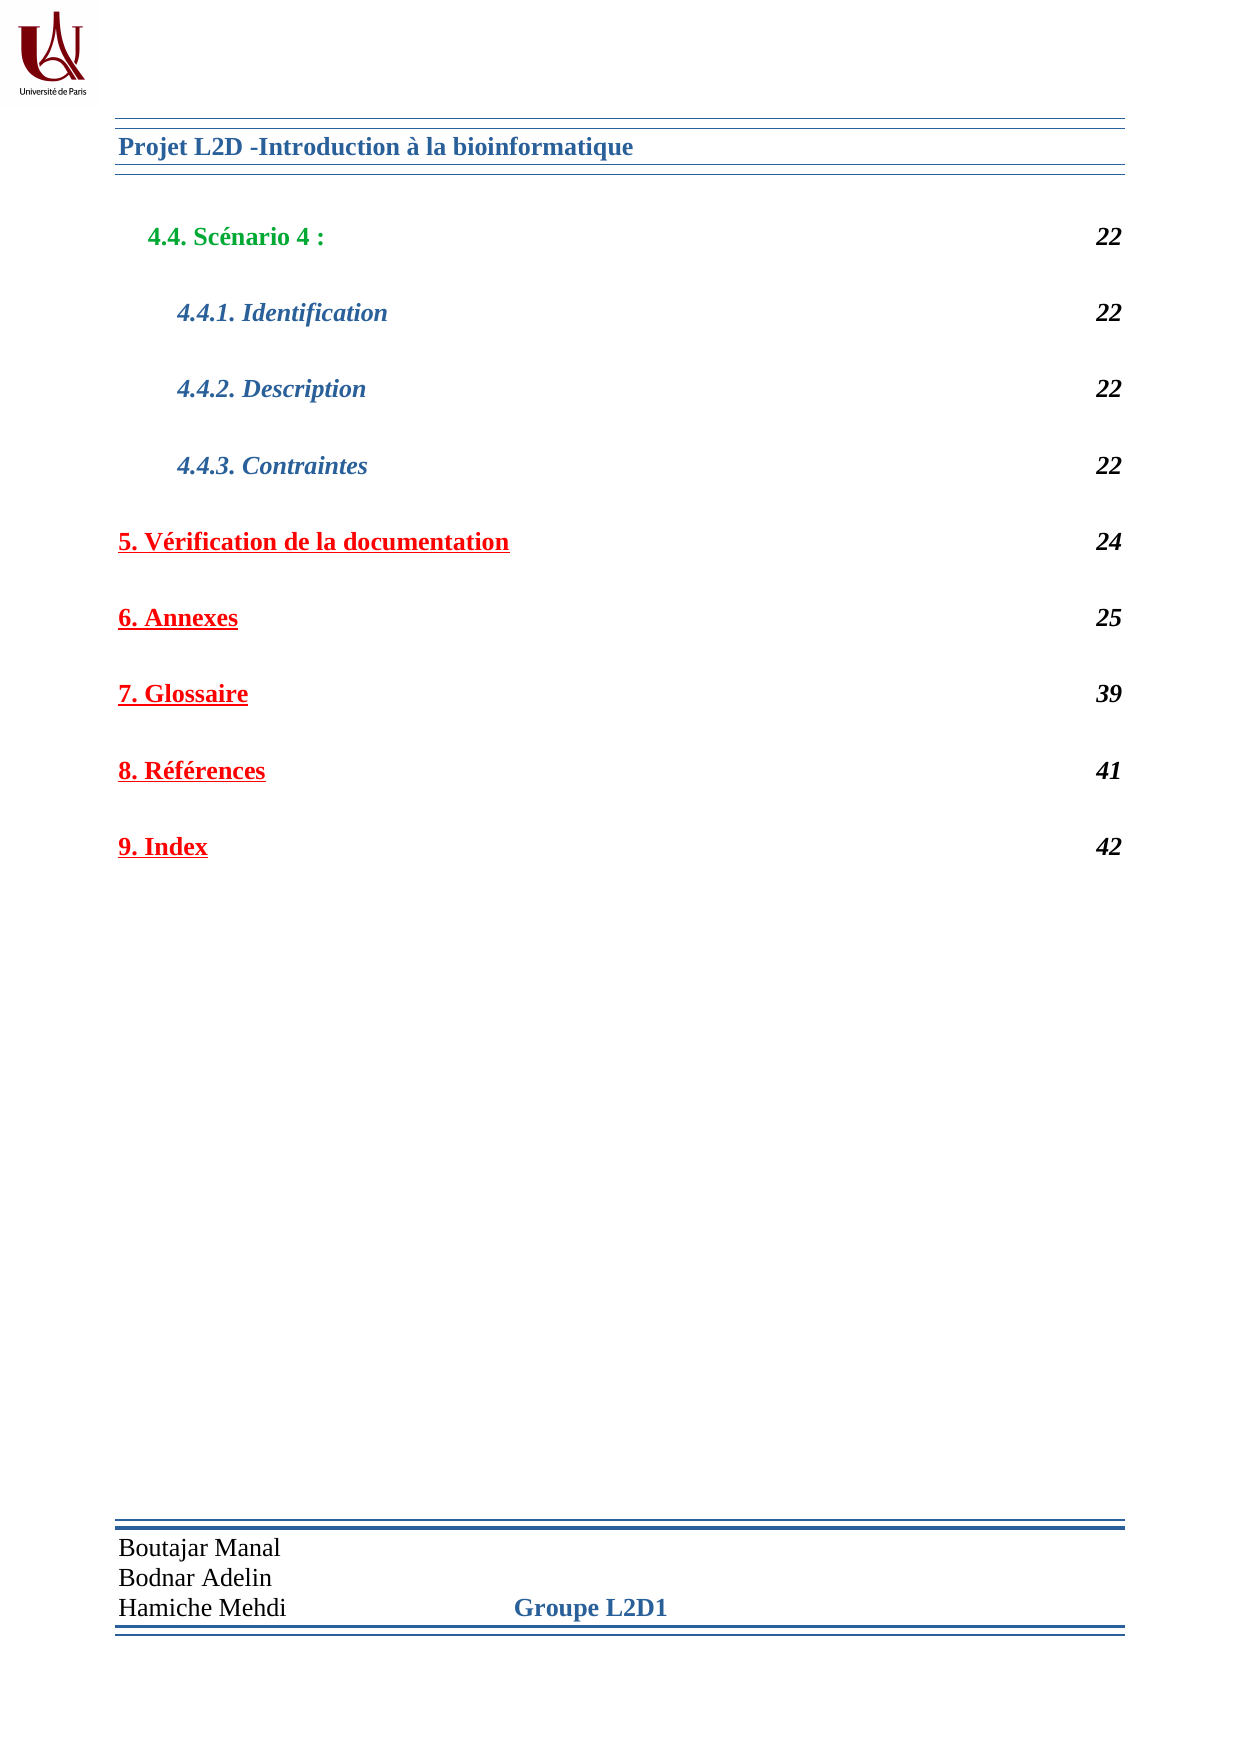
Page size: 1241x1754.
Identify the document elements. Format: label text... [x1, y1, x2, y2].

text 6. Annexes 25 [118, 602, 1122, 632]
text 4.4. Scénario 4 : 22 [148, 221, 1122, 251]
text 4.4.1. Identification 22 [177, 297, 1122, 327]
text 5. Vérification de la documentation 24 [118, 526, 1122, 556]
text 4.4.2. Description 22 [177, 373, 1122, 403]
text 8. Références 41 [118, 755, 1122, 785]
text 4.4.3. Contraintes 22 [177, 450, 1122, 480]
picture [0, 0, 101, 107]
text 9. Index 42 [118, 831, 1122, 861]
text 7. Glossaire 39 [118, 678, 1122, 708]
